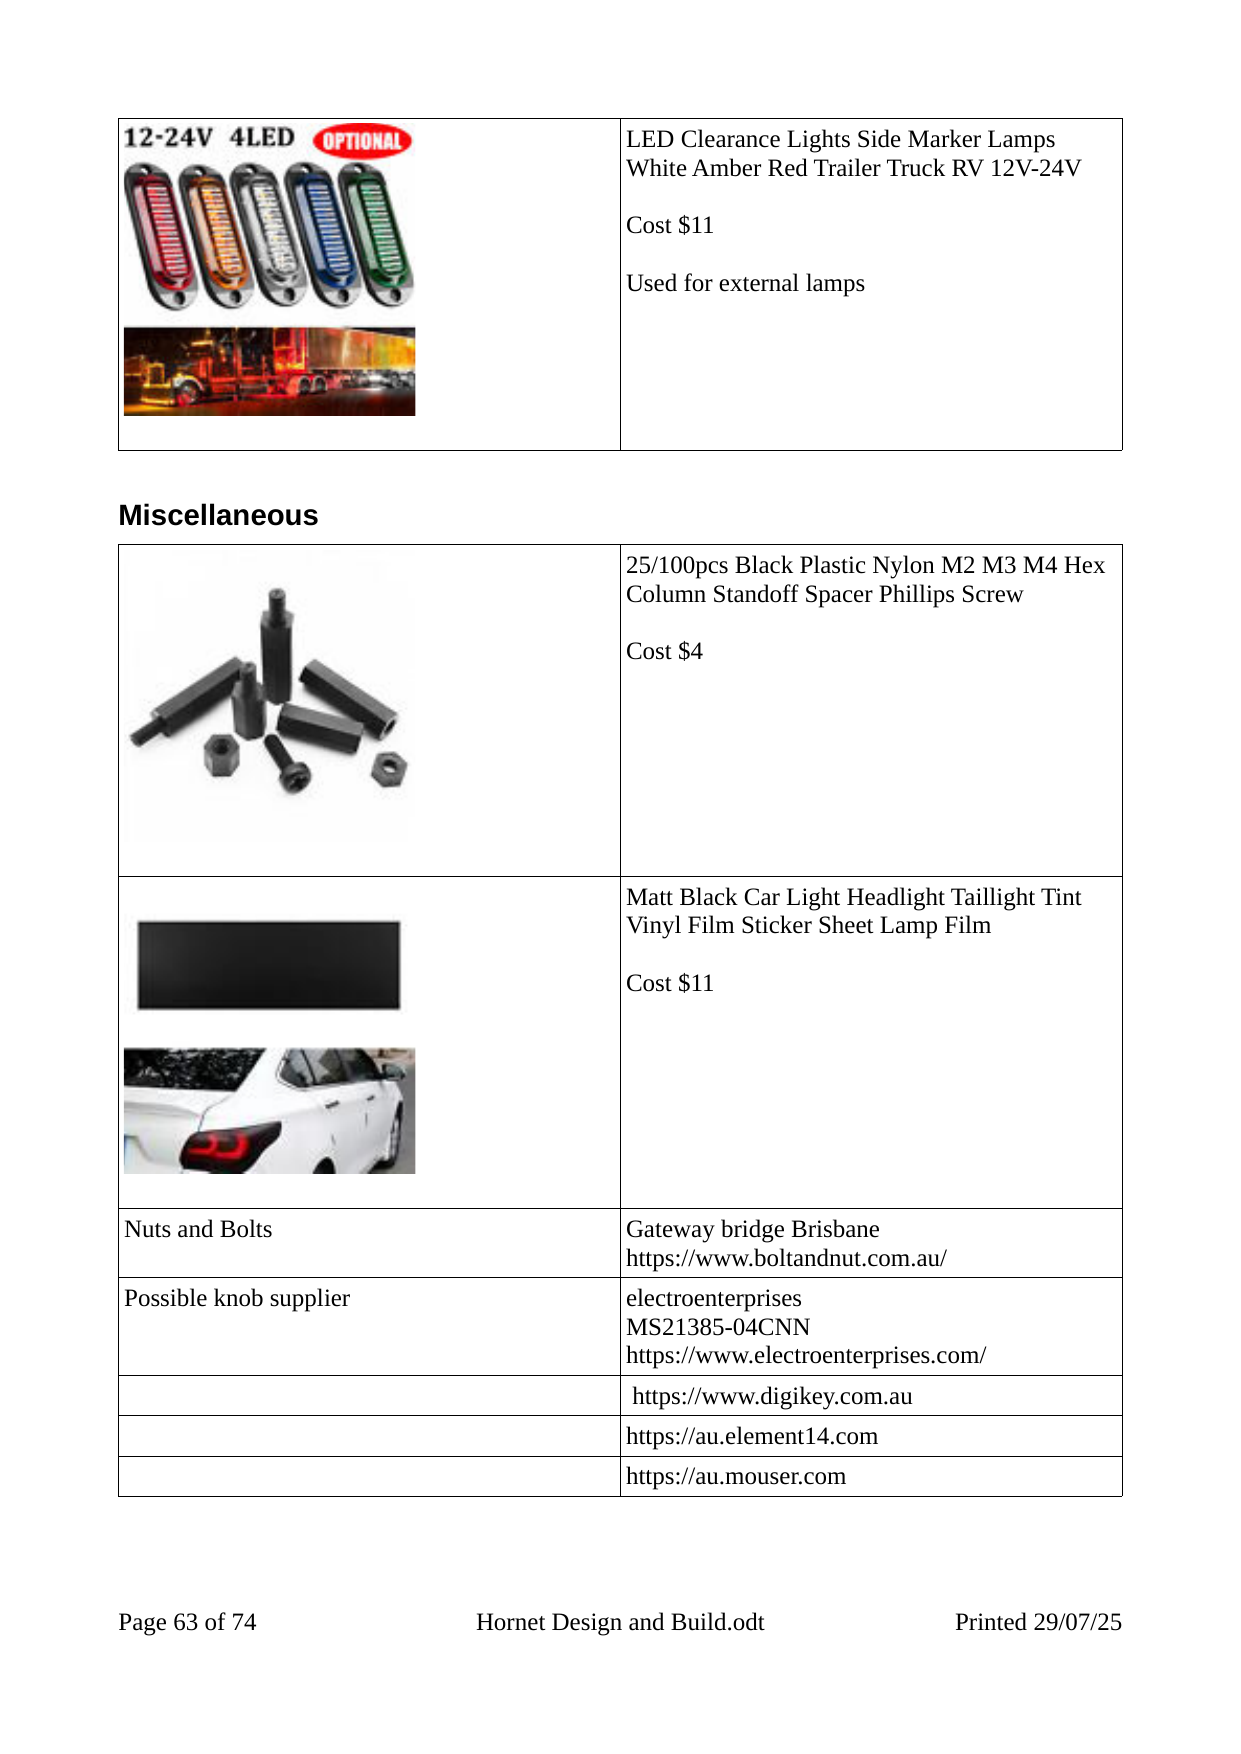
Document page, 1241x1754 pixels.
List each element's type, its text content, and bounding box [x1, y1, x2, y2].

table_cell https://www.digikey.com.au [621, 1376, 1122, 1415]
table_cell [119, 1416, 620, 1456]
table_cell Possible knob supplier [119, 1278, 620, 1375]
table_cell Nuts and Bolts [119, 1209, 620, 1277]
table_cell Matt Black Car Light Headlight Taillight Tint Vinyl Film Sticker Sheet Lamp Film Cost $11 [621, 877, 1122, 1208]
picture [123, 123, 416, 416]
picture [123, 881, 416, 1174]
table_cell https://au.element14.com [621, 1416, 1122, 1456]
table_cell [119, 877, 620, 1208]
subtitle Miscellaneous [118, 498, 1122, 532]
table_cell [119, 1376, 620, 1415]
table_cell [119, 119, 620, 450]
table_header 25/100pcs Black Plastic Nylon M2 M3 M4 Hex Column Standoff Spacer Phillips Screw Cost $4 [621, 545, 1122, 876]
table_header [119, 545, 620, 876]
table_cell LED Clearance Lights Side Marker Lamps White Amber Red Trailer Truck RV 12V-24V Cost $11 Used for external lamps [621, 119, 1122, 450]
picture [123, 550, 416, 842]
table_cell Gateway bridge Brisbane https://www.boltandnut.com.au/ [621, 1209, 1122, 1277]
table_cell [119, 1457, 620, 1496]
table_cell electroenterprises MS21385-04CNN https://www.electroenterprises.com/ [621, 1278, 1122, 1375]
table_cell https://au.mouser.com [621, 1457, 1122, 1496]
